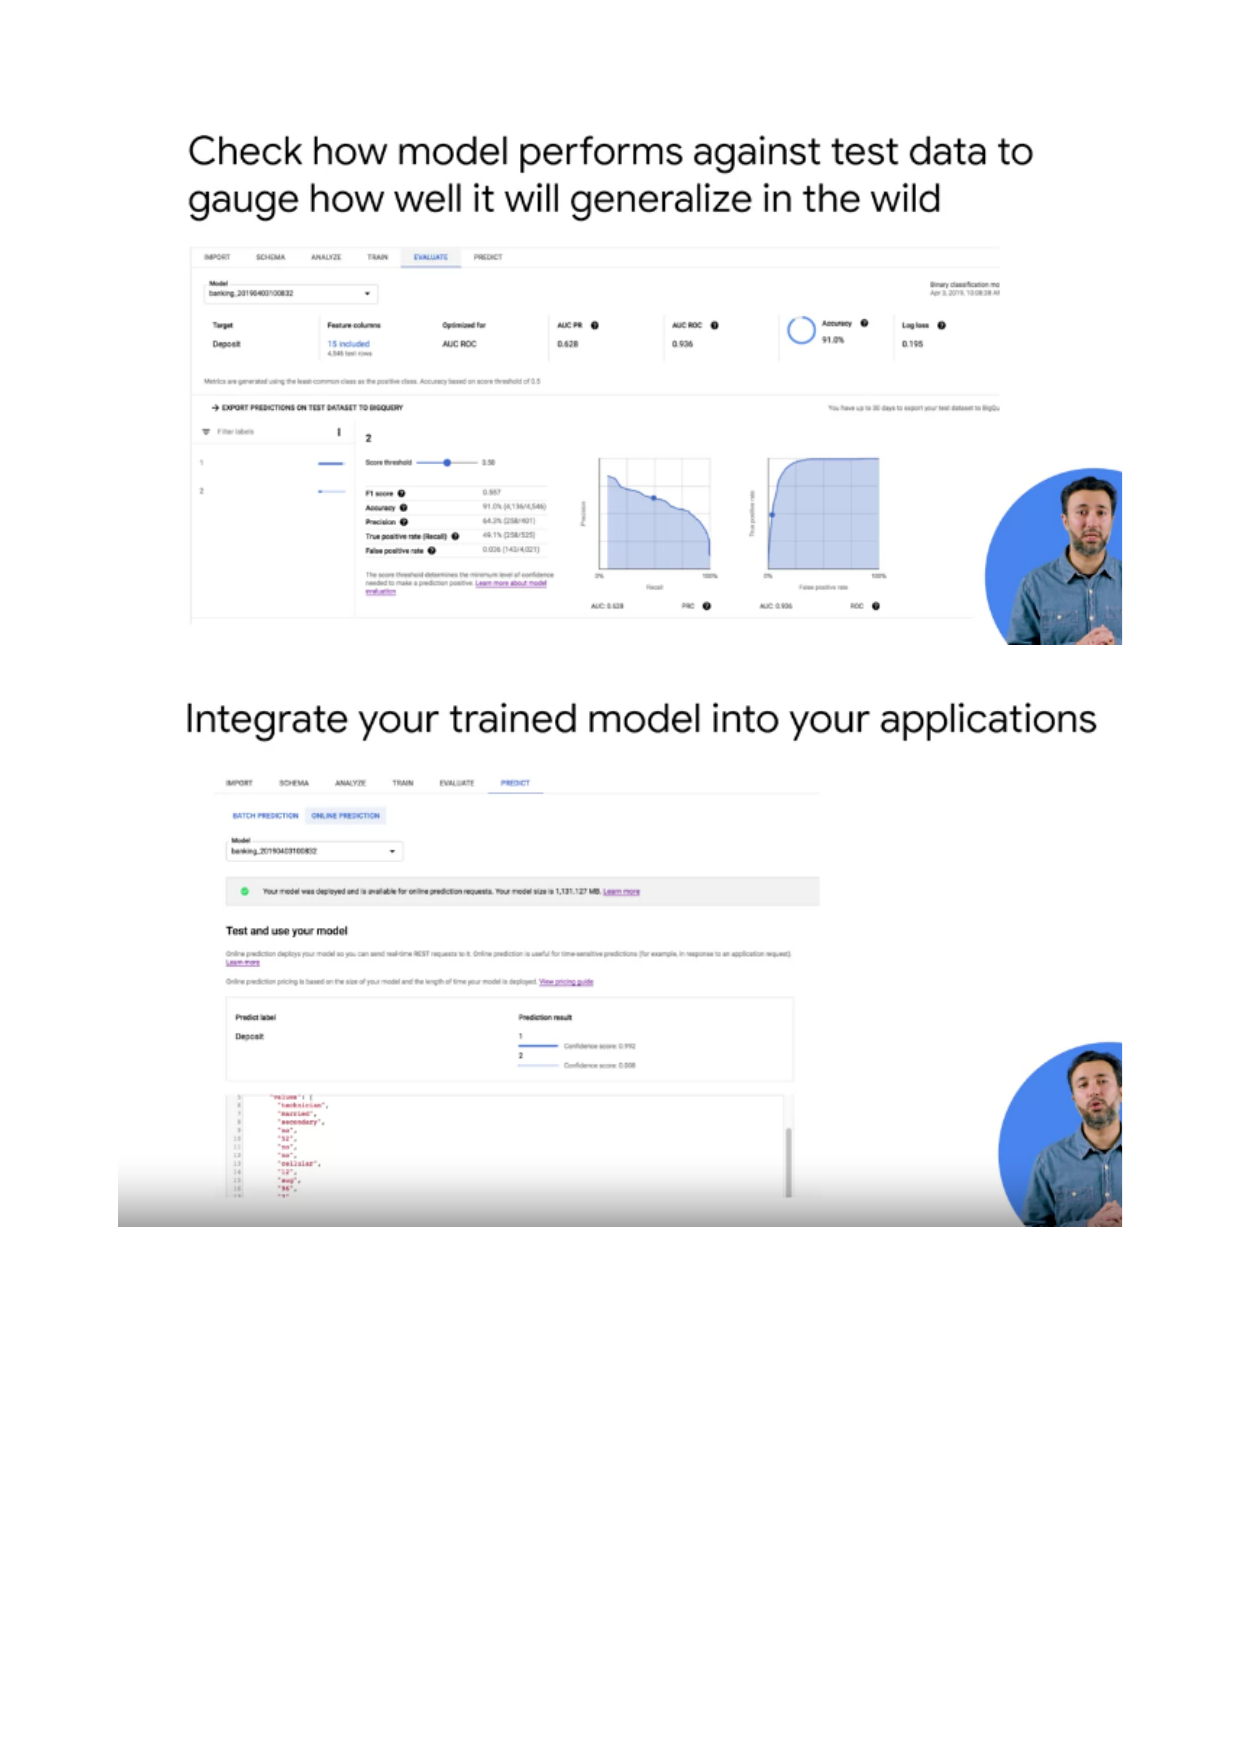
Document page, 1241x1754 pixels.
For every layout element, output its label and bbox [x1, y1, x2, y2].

picture [118, 118, 1123, 645]
picture [118, 673, 1123, 1227]
